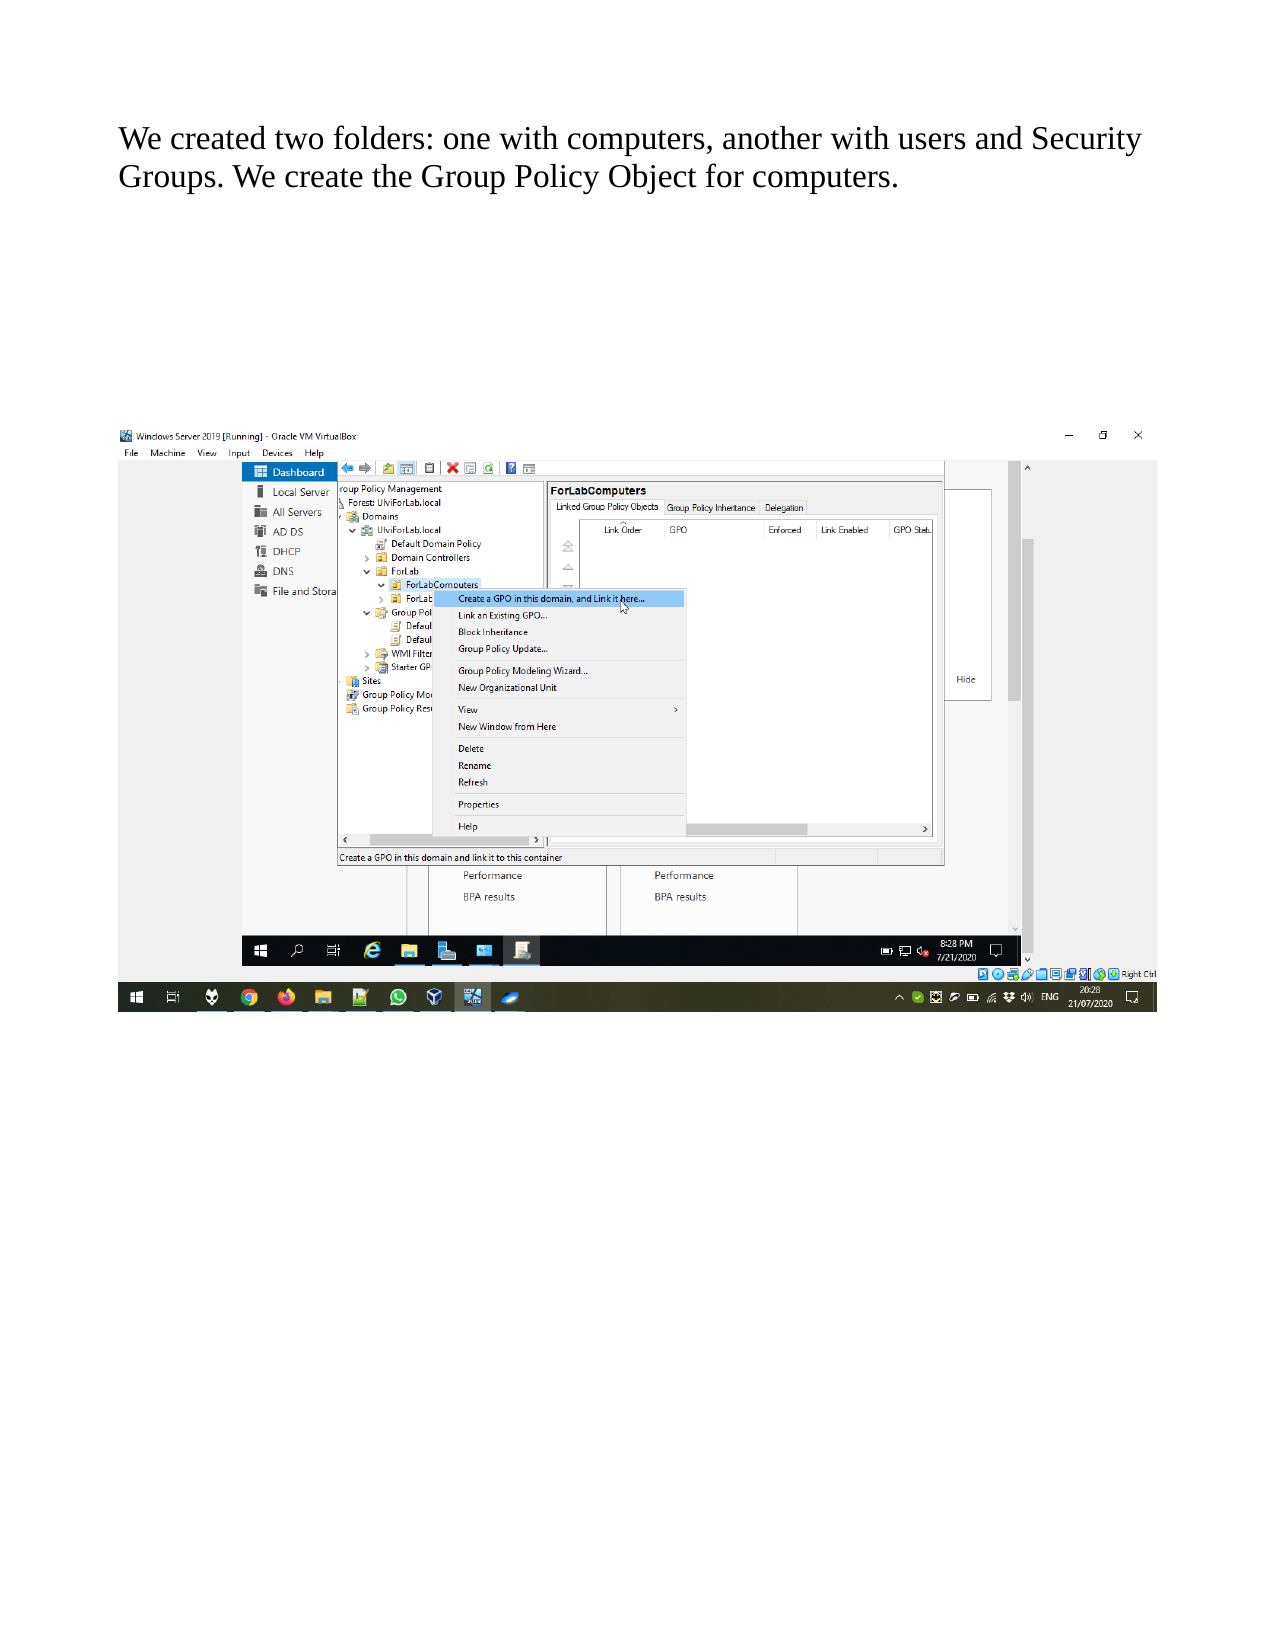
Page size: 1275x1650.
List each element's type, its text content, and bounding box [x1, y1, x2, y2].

text We created two folders: one with computers, another with users and Security Groups. We create the Group Policy Object for computers. [118, 118, 1157, 195]
picture [118, 427, 1157, 1012]
